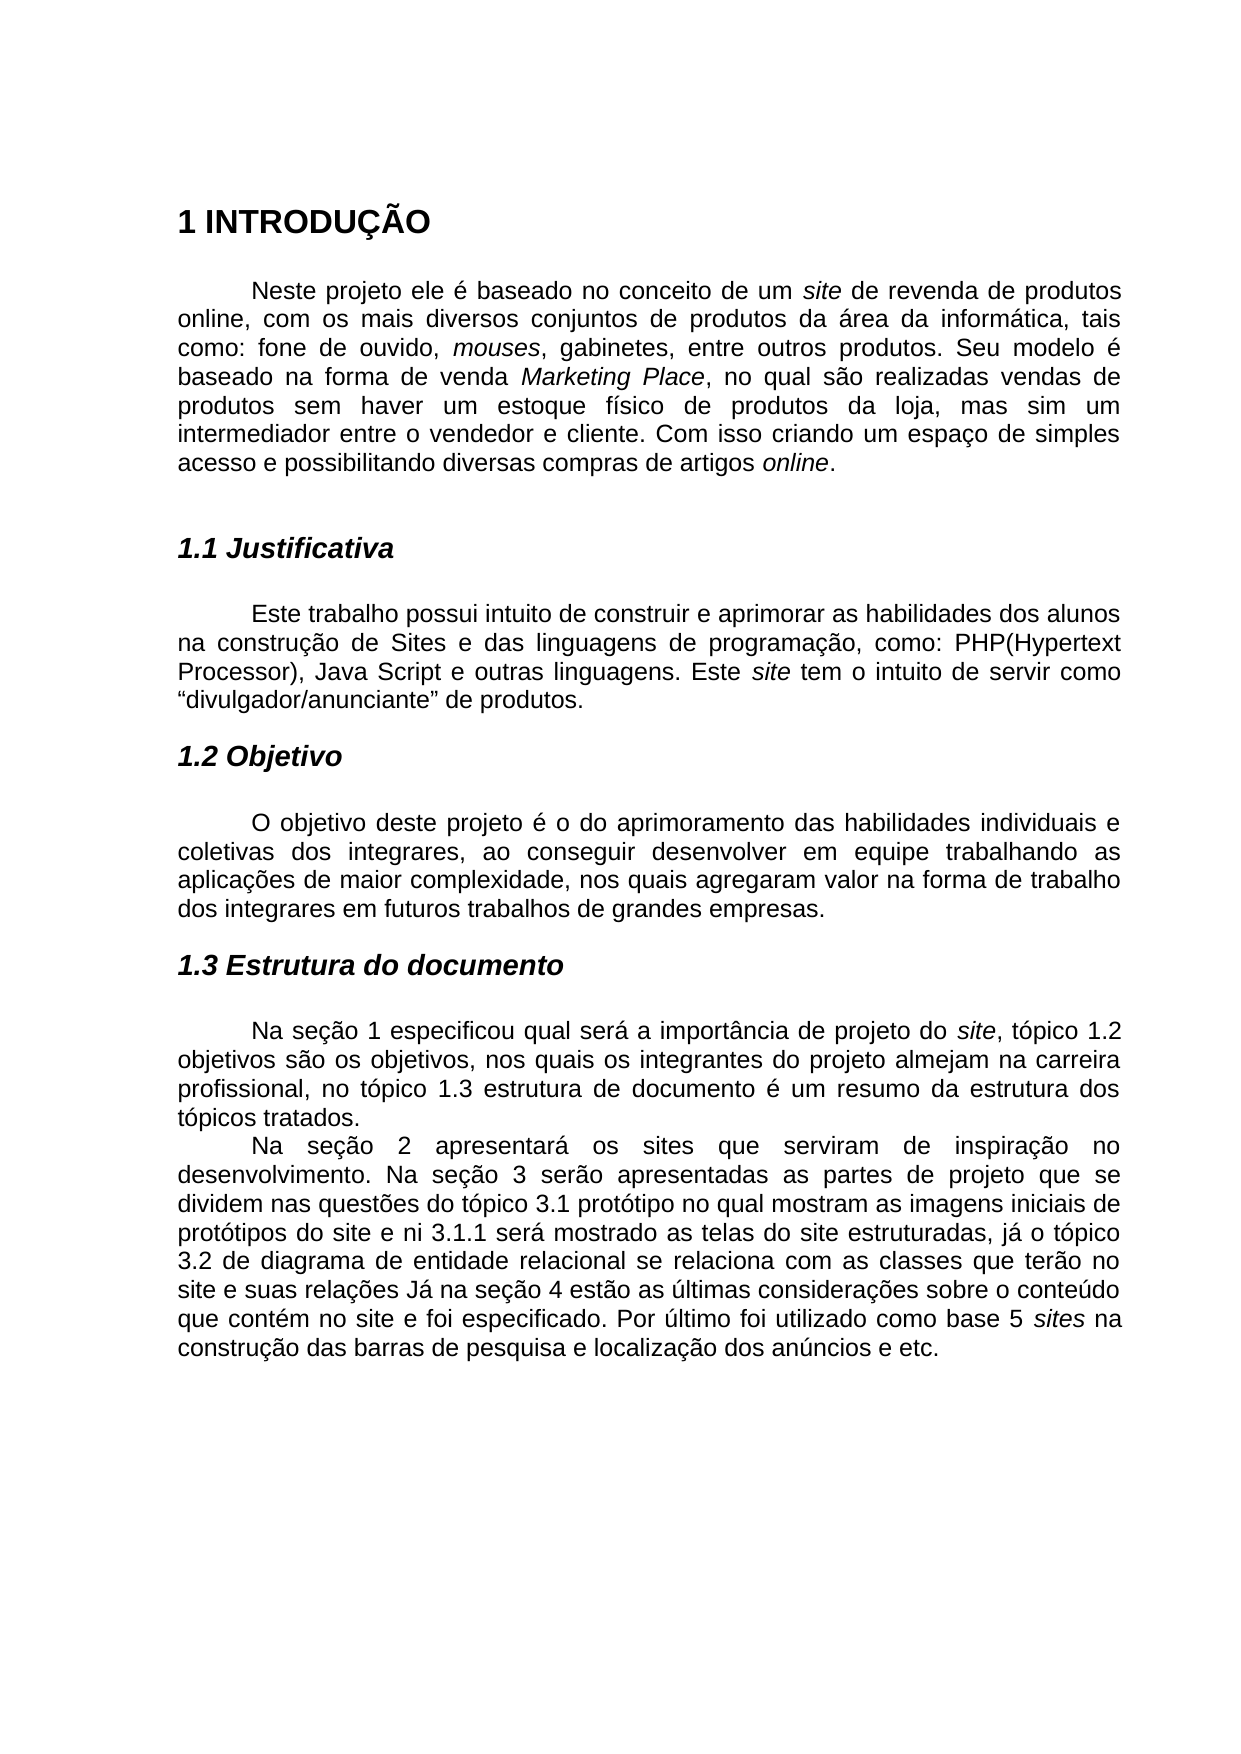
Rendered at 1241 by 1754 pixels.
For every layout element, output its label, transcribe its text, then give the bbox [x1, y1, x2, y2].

text Neste projeto ele é baseado no conceito de um site de revenda de produtos online, com os mais diversos conjuntos de produtos da área da informática, tais como: fone de ouvido, mouses, gabinetes, entre outros produtos. Seu modelo é baseado na forma de venda Marketing Place, no qual são realizadas vendas de produtos sem haver um estoque físico de produtos da loja, mas sim um intermediador entre o vendedor e cliente. Com isso criando um espaço de simples acesso e possibilitando diversas compras de artigos online. [177, 276, 1122, 477]
subtitle 1.1 Justificativa [177, 531, 1122, 564]
text Este trabalho possui intuito de construir e aprimorar as habilidades dos alunos na construção de Sites e das linguagens de programação, como: PHP(Hypertext Processor), Java Script e outras linguagens. Este site tem o intuito de servir como “divulgador/anunciante” de produtos. [177, 599, 1122, 714]
subtitle 1.3 Estrutura do documento [177, 948, 1122, 981]
subtitle 1 INTRODUÇÃO [177, 202, 1122, 241]
text Na seção 1 especificou qual será a importância de projeto do site, tópico 1.2 objetivos são os objetivos, nos quais os integrantes do projeto almejam na carreira profissional, no tópico 1.3 estrutura de documento é um resumo da estrutura dos tópicos tratados. [177, 1016, 1122, 1131]
subtitle 1.2 Objetivo [177, 739, 1122, 773]
text Na seção 2 apresentará os sites que serviram de inspiração no desenvolvimento. Na seção 3 serão apresentadas as partes de projeto que se dividem nas questões do tópico 3.1 protótipo no qual mostram as imagens iniciais de protótipos do site e ni 3.1.1 será mostrado as telas do site estruturadas, já o tópico 3.2 de diagrama de entidade relacional se relaciona com as classes que terão no site e suas relações Já na seção 4 estão as últimas considerações sobre o conteúdo que contém no site e foi especificado. Por último foi utilizado como base 5 sites na construção das barras de pesquisa e localização dos anúncios e etc. [177, 1131, 1122, 1361]
text O objetivo deste projeto é o do aprimoramento das habilidades individuais e coletivas dos integrares, ao conseguir desenvolver em equipe trabalhando as aplicações de maior complexidade, nos quais agregaram valor na forma de trabalho dos integrares em futuros trabalhos de grandes empresas. [177, 808, 1122, 923]
